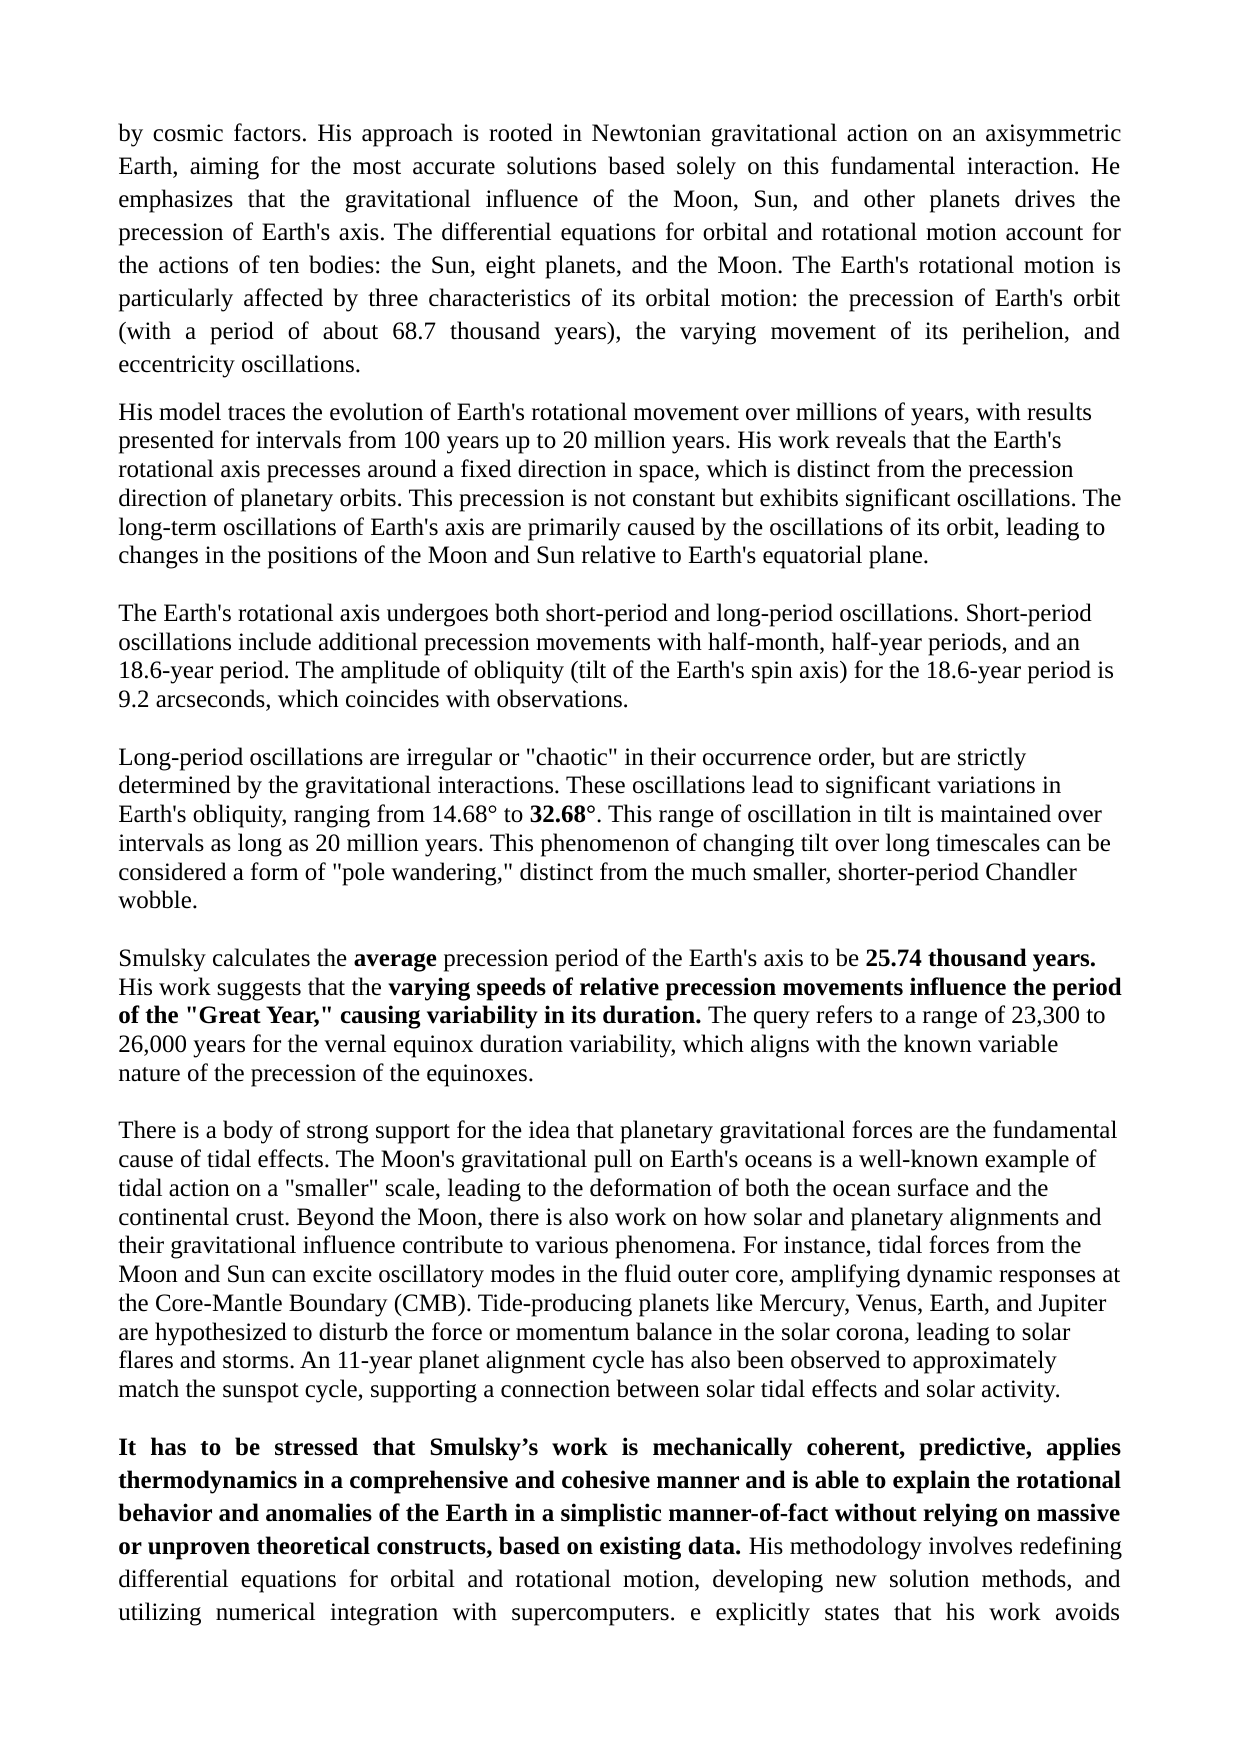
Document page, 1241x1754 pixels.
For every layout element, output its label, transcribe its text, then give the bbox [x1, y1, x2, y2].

text The Earth's rotational axis undergoes both short-period and long-period oscillations. Short-period oscillations include additional precession movements with half-month, half-year periods, and an 18.6-year period. The amplitude of obliquity (tilt of the Earth's spin axis) for the 18.6-year period is 9.2 arcseconds, which coincides with observations. [118, 598, 1122, 713]
text His model traces the evolution of Earth's rotational movement over millions of years, with results presented for intervals from 100 years up to 20 million years. His work reveals that the Earth's rotational axis precesses around a fixed direction in space, which is distinct from the precession direction of planetary orbits. This precession is not constant but exhibits significant oscillations. The long-term oscillations of Earth's axis are primarily caused by the oscillations of its orbit, leading to changes in the positions of the Moon and Sun relative to Earth's equatorial plane. [118, 397, 1122, 569]
text Smulsky calculates the average precession period of the Earth's axis to be 25.74 thousand years. His work suggests that the varying speeds of relative precession movements influence the period of the "Great Year," causing variability in its duration. The query refers to a range of 23,300 to 26,000 years for the vernal equinox duration variability, which aligns with the known variable nature of the precession of the equinoxes. [118, 943, 1122, 1087]
text Long-period oscillations are irregular or "chaotic" in their occurrence order, but are strictly determined by the gravitational interactions. These oscillations lead to significant variations in Earth's obliquity, ranging from 14.68° to 32.68°. This range of oscillation in tilt is maintained over intervals as long as 20 million years. This phenomenon of changing tilt over long timescales can be considered a form of "pole wandering," distinct from the much smaller, shorter-period Chandler wobble. [118, 742, 1122, 914]
text It has to be stressed that Smulsky’s work is mechanically coherent, predictive, applies thermodynamics in a comprehensive and cohesive manner and is able to explain the rotational behavior and anomalies of the Earth in a simplistic manner-of-fact without relying on massive or unproven theoretical constructs, based on existing data. His methodology involves redefining differential equations for orbital and rotational motion, developing new solution methods, and utilizing numerical integration with supercomputers. e explicitly states that his work avoids [118, 1432, 1122, 1626]
text by cosmic factors. His approach is rooted in Newtonian gravitational action on an axisymmetric Earth, aiming for the most accurate solutions based solely on this fundamental interaction. He emphasizes that the gravitational influence of the Moon, Sun, and other planets drives the precession of Earth's axis. The differential equations for orbital and rotational motion account for the actions of ten bodies: the Sun, eight planets, and the Moon. The Earth's rotational motion is particularly affected by three characteristics of its orbital motion: the precession of Earth's orbit (with a period of about 68.7 thousand years), the varying movement of its perihelion, and eccentricity oscillations. [118, 118, 1122, 378]
text There is a body of strong support for the idea that planetary gravitational forces are the fundamental cause of tidal effects. The Moon's gravitational pull on Earth's oceans is a well-known example of tidal action on a "smaller" scale, leading to the deformation of both the ocean surface and the continental crust. Beyond the Moon, there is also work on how solar and planetary alignments and their gravitational influence contribute to various phenomena. For instance, tidal forces from the Moon and Sun can excite oscillatory modes in the fluid outer core, amplifying dynamic responses at the Core-Mantle Boundary (CMB). Tide-producing planets like Mercury, Venus, Earth, and Jupiter are hypothesized to disturb the force or momentum balance in the solar corona, leading to solar flares and storms. An 11-year planet alignment cycle has also been observed to approximately match the sunspot cycle, supporting a connection between solar tidal effects and solar activity. [118, 1116, 1122, 1403]
